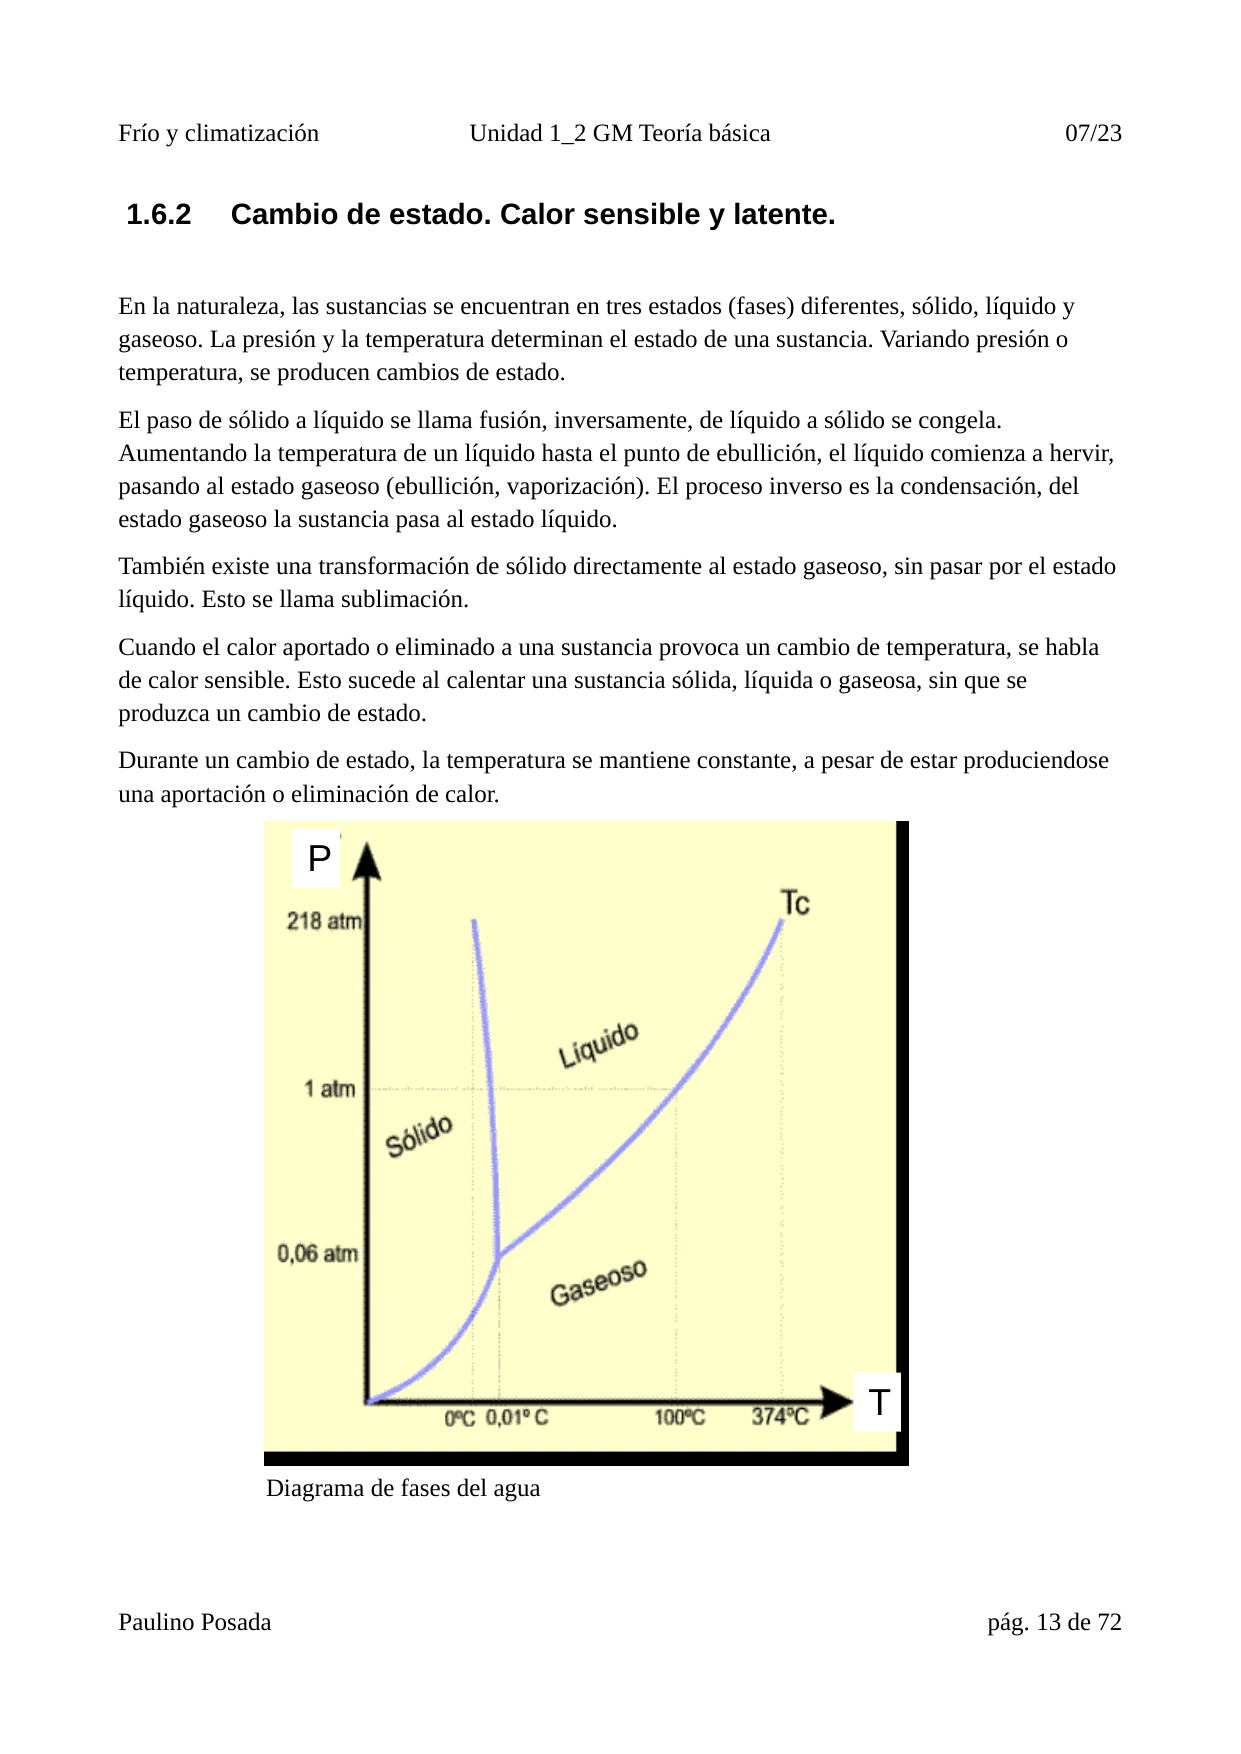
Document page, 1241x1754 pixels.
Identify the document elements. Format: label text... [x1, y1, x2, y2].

text El paso de sólido a líquido se llama fusión, inversamente, de líquido a sólido se congela. Aumentando la temperatura de un líquido hasta el punto de ebullición, el líquido comienza a hervir, pasando al estado gaseoso (ebullición, vaporización). El proceso inverso es la condensación, del estado gaseoso la sustancia pasa al estado líquido. [118, 405, 1122, 532]
text Diagrama de fases del agua [118, 1473, 1122, 1502]
text Cuando el calor aportado o eliminado a una sustancia provoca un cambio de temperatura, se habla de calor sensible. Esto sucede al calentar una sustancia sólida, líquida o gaseosa, sin que se produzca un cambio de estado. [118, 632, 1122, 727]
picture [264, 821, 909, 1466]
text También existe una transformación de sólido directamente al estado gaseoso, sin pasar por el estado líquido. Esto se llama sublimación. [118, 551, 1122, 613]
subtitle Cambio de estado. Calor sensible y latente. [118, 197, 1122, 231]
text Durante un cambio de estado, la temperatura se mantiene constante, a pesar de estar produciendose una aportación o eliminación de calor. [118, 746, 1122, 807]
text En la naturaleza, las sustancias se encuentran en tres estados (fases) diferentes, sólido, líquido y gaseoso. La presión y la temperatura determinan el estado de una sustancia. Variando presión o temperatura, se producen cambios de estado. [118, 291, 1122, 386]
